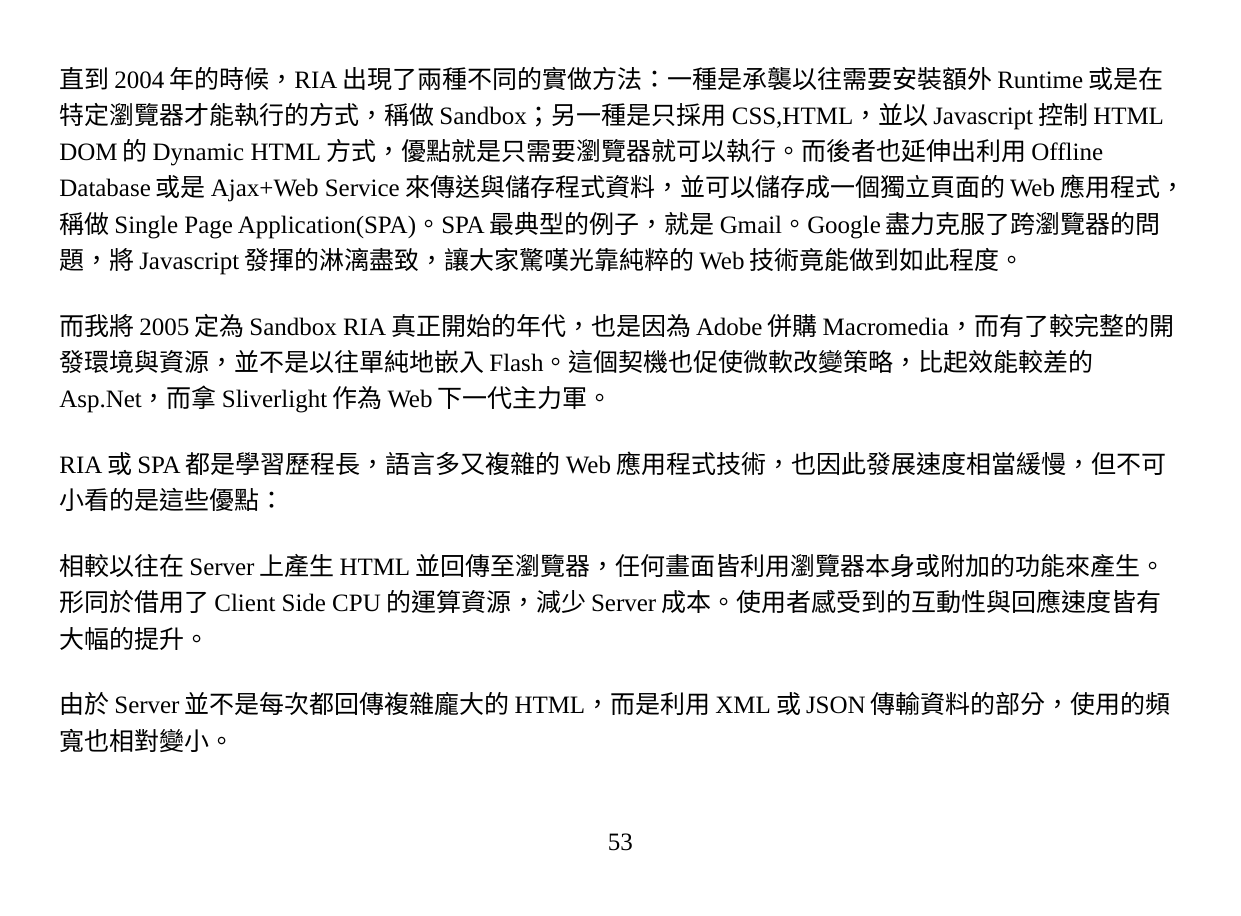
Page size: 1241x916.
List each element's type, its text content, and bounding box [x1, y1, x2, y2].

text 而我將2005定為Sandbox RIA真正開始的年代，也是因為Adobe併購Macromedia，而有了較完整的開發環境與資源，並不是以往單純地嵌入Flash。這個契機也促使微軟改變策略，比起效能較差的Asp.Net，而拿Sliverlight作為Web下一代主力軍。 [59, 306, 1181, 415]
text RIA或SPA都是學習歷程長，語言多又複雜的Web應用程式技術，也因此發展速度相當緩慢，但不可小看的是這些優點： [59, 444, 1181, 517]
text 由於Server並不是每次都回傳複雜龐大的HTML，而是利用XML或JSON傳輸資料的部分，使用的頻寬也相對變小。 [59, 685, 1181, 757]
text 直到2004年的時候，RIA出現了兩種不同的實做方法：一種是承襲以往需要安裝額外Runtime或是在特定瀏覽器才能執行的方式，稱做Sandbox；另一種是只採用CSS,HTML，並以Javascript控制HTML DOM的Dynamic HTML方式，優點就是只需要瀏覽器就可以執行。而後者也延伸出利用Offline Database或是Ajax+Web Service來傳送與儲存程式資料，並可以儲存成一個獨立頁面的Web應用程式，稱做Single Page Application(SPA)。SPA最典型的例子，就是Gmail。Google盡力克服了跨瀏覽器的問題，將Javascript發揮的淋漓盡致，讓大家驚嘆光靠純粹的Web技術竟能做到如此程度。 [59, 59, 1181, 277]
text 相較以往在Server上產生HTML並回傳至瀏覽器，任何畫面皆利用瀏覽器本身或附加的功能來產生。形同於借用了Client Side CPU的運算資源，減少Server成本。使用者感受到的互動性與回應速度皆有大幅的提升。 [59, 547, 1181, 655]
